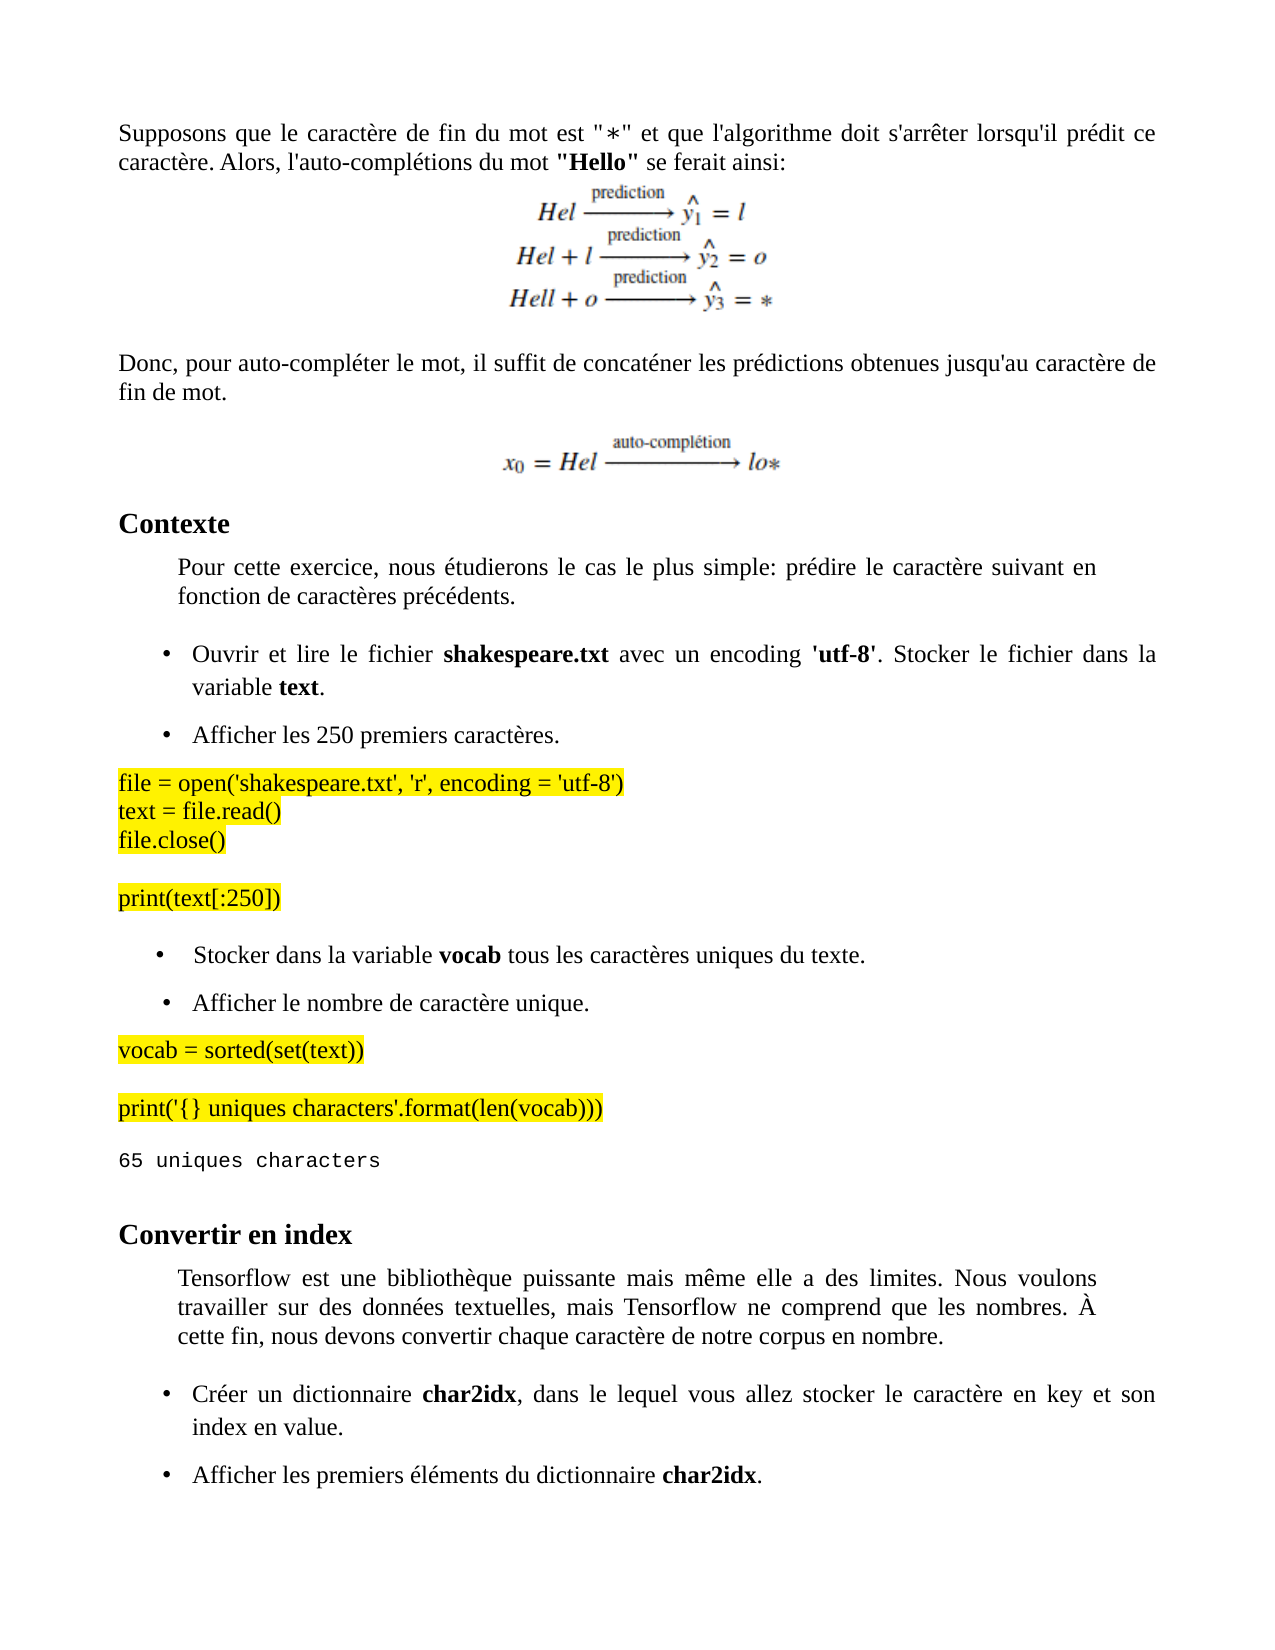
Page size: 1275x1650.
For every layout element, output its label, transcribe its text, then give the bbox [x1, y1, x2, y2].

text Tensorflow est une bibliothèque puissante mais même elle a des limites. Nous voulons travailler sur des données textuelles, mais Tensorflow ne comprend que les nombres. À cette fin, nous devons convertir chaque caractère de notre corpus en nombre. [177, 1263, 1098, 1350]
text vocab = sorted(set(text)) [118, 1035, 1157, 1064]
list Stocker dans la variable vocab tous les caractères uniques du texte. [156, 940, 1157, 969]
list Afficher les premiers éléments du dictionnaire char2idx. [162, 1460, 1157, 1488]
text Pour cette exercice, nous étudierons le cas le plus simple: prédire le caractère suivant en fonction de caractères précédents. [177, 552, 1098, 610]
subtitle Convertir en index [118, 1217, 1157, 1251]
text Donc, pour auto-compléter le mot, il suffit de concaténer les prédictions obtenues jusqu'au caractère de fin de mot. [118, 348, 1157, 406]
list Afficher le nombre de caractère unique. [162, 988, 1157, 1017]
subtitle Contexte [118, 506, 1157, 540]
text text = file.read() [118, 796, 1157, 825]
text file = open('shakespeare.txt', 'r', encoding = 'utf-8') [118, 768, 1157, 796]
text 65 uniques characters [118, 1150, 1157, 1174]
picture [497, 175, 779, 321]
list Ouvrir et lire le fichier shakespeare.txt avec un encoding 'utf-8'. Stocker le fichier dans la variable text. [162, 639, 1157, 701]
list Créer un dictionnaire char2idx, dans le lequel vous allez stocker le caractère en key et son index en value. [162, 1379, 1157, 1441]
picture [491, 434, 784, 483]
text print('{} uniques characters'.format(len(vocab))) [118, 1093, 1157, 1122]
list Afficher les 250 premiers caractères. [162, 720, 1157, 749]
text print(text[:250]) [118, 883, 1157, 911]
text file.close() [118, 825, 1157, 854]
text Supposons que le caractère de fin du mot est "∗" et que l'algorithme doit s'arrêter lorsqu'il prédit ce caractère. Alors, l'auto-complétions du mot "Hello" se ferait ainsi: [118, 118, 1157, 176]
